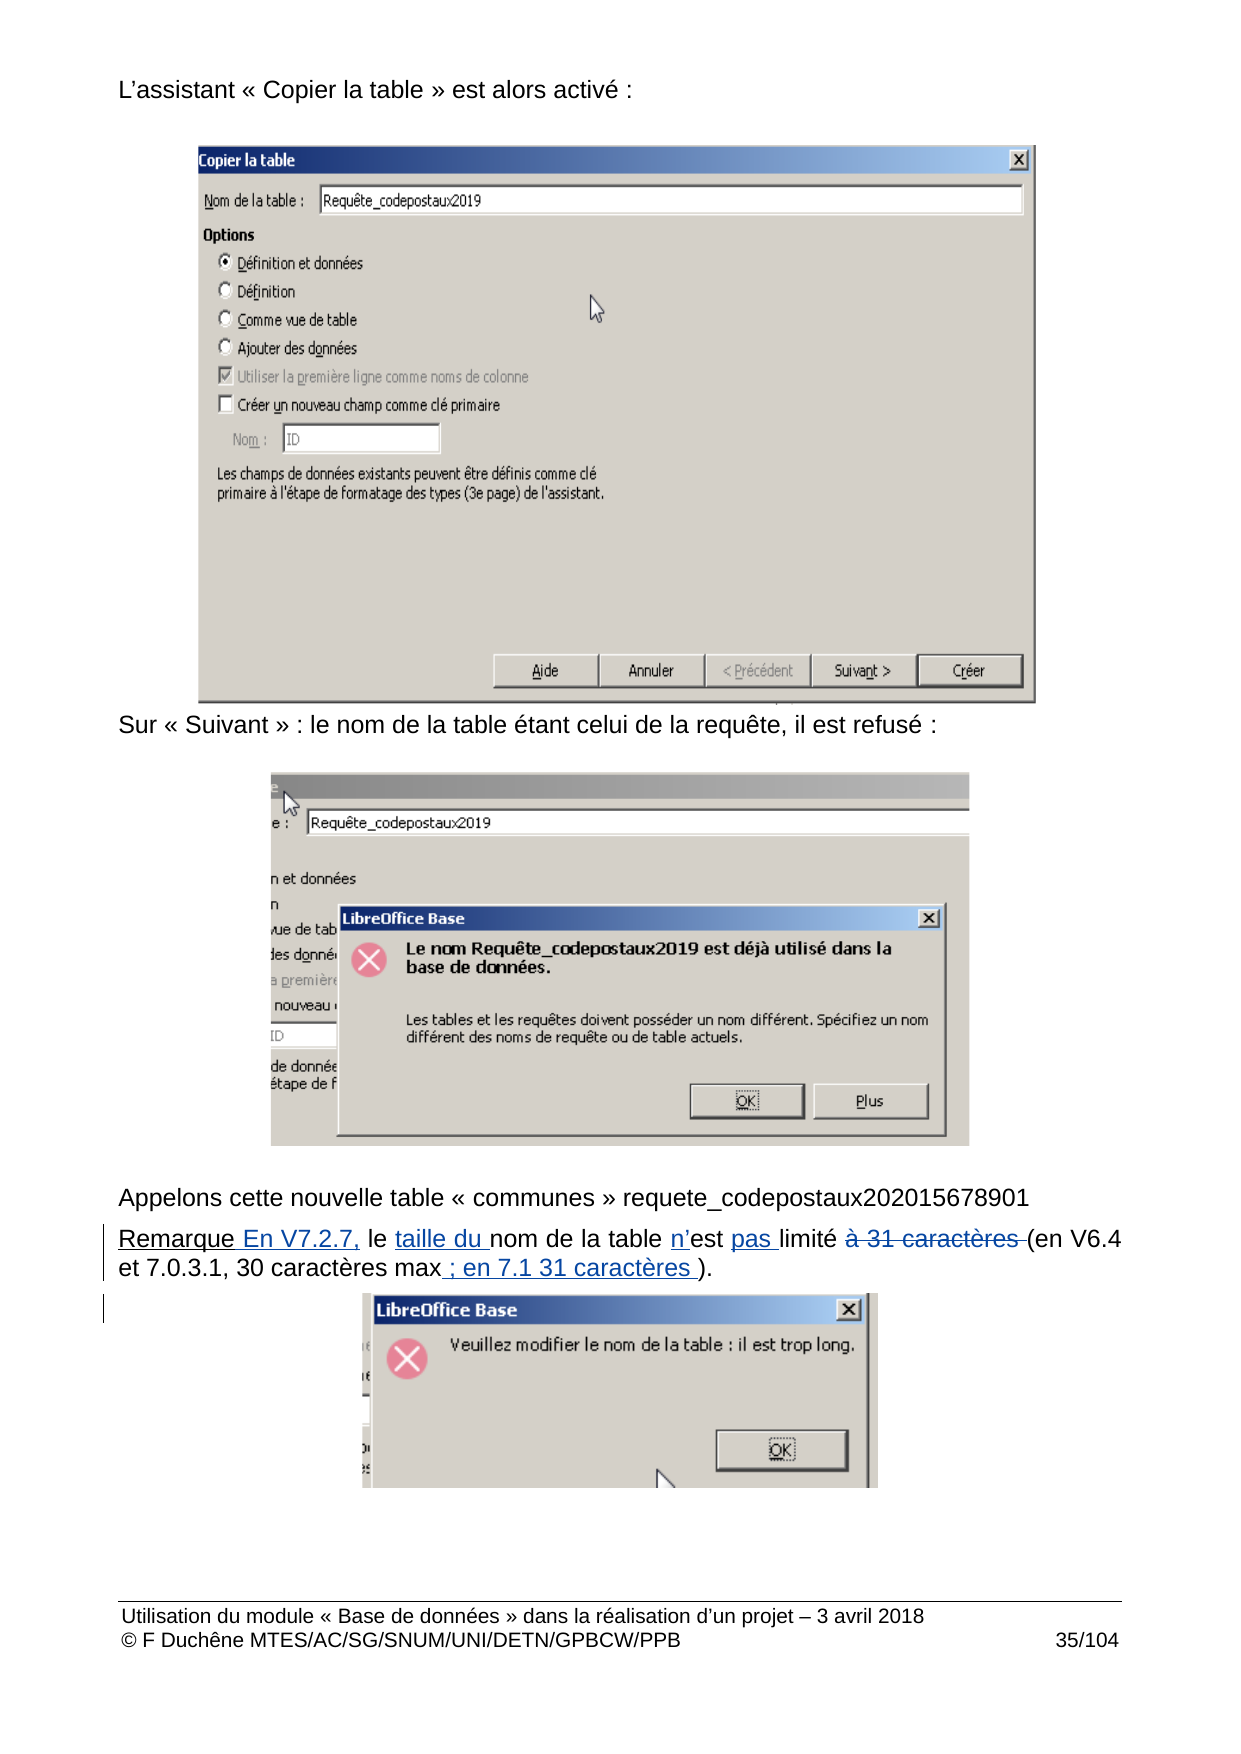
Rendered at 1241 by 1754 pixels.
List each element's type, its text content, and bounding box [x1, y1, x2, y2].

picture [362, 1293, 878, 1488]
text Remarque En V7.2.7, le taille du nom de la table n’est pas limité (en V6.4 et 7.0.3.1, 30 caractères max ; en 7.1 31 caractères ). [118, 1224, 1122, 1281]
text Sur « Suivant » : le nom de la table étant celui de la requête, il est refusé : [118, 710, 1122, 739]
text L’assistant « Copier la table » est alors activé : [118, 75, 1122, 104]
text Appelons cette nouvelle table « communes » requete_codepostaux202015678901 [118, 1182, 1122, 1211]
